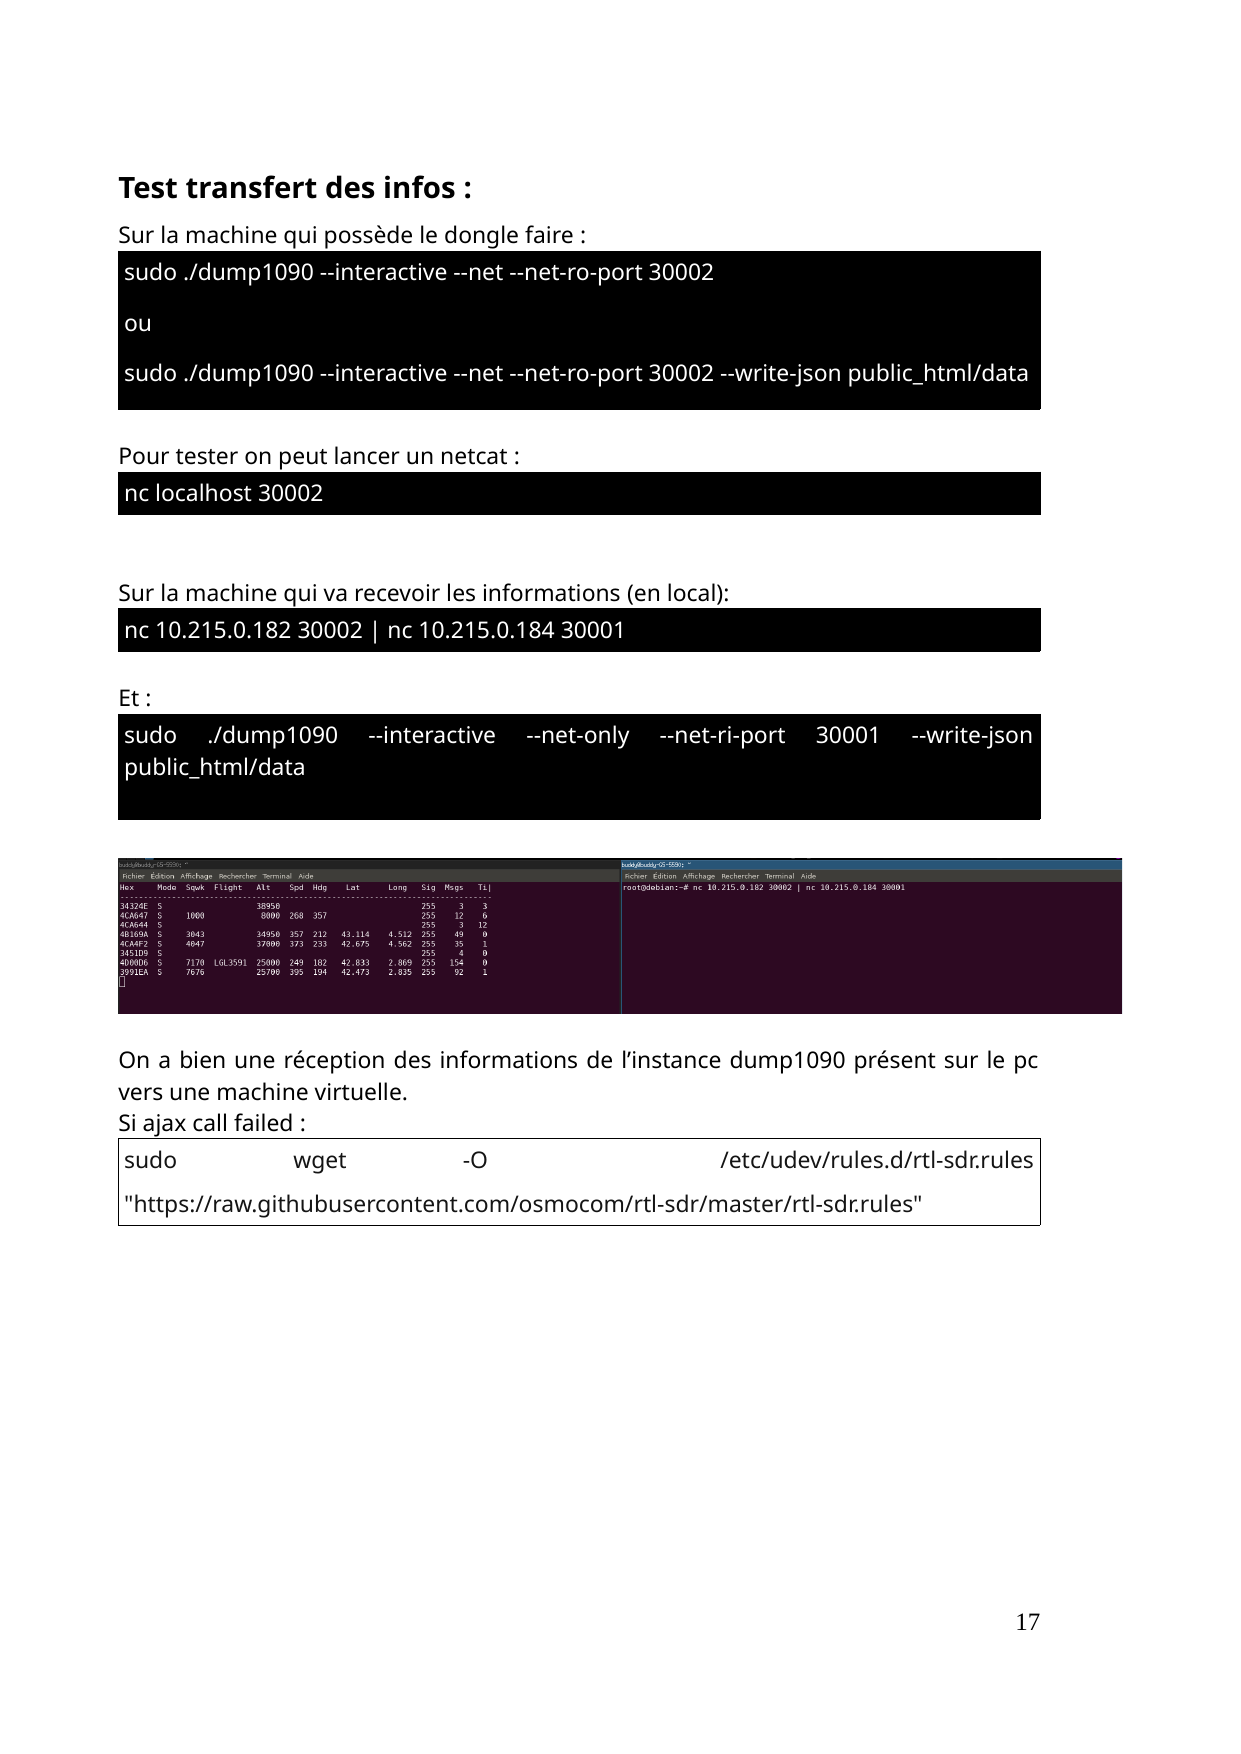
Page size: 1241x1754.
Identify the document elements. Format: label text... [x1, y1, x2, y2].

table_header nc localhost 30002 [119, 473, 1040, 514]
text Sur la machine qui possède le dongle faire : [118, 219, 1040, 251]
text Pour tester on peut lancer un netcat : [118, 440, 1040, 472]
subtitle Test transfert des infos : [118, 167, 1040, 207]
text On a bien une réception des informations de l’instance dump1090 présent sur le pc vers une machine virtuelle. [118, 1044, 1040, 1107]
table_header sudo wget -O /etc/udev/rules.d/rtl-sdr.rules "https://raw.githubusercontent.com/osmocom/rtl-sdr/master/rtl-sdr.rules" [119, 1139, 1040, 1225]
table_header sudo ./dump1090 --interactive --net-only --net-ri-port 30001 --write-json public_html/data [119, 715, 1040, 819]
table_header sudo ./dump1090 --interactive --net --net-ro-port 30002 ou sudo ./dump1090 --interactive --net --net-ro-port 30002 --write-json public_html/data [119, 252, 1040, 409]
text Sur la machine qui va recevoir les informations (en local): [118, 577, 1040, 608]
table_header nc 10.215.0.182 30002 | nc 10.215.0.184 30001 [119, 609, 1040, 651]
picture [118, 858, 1123, 869]
text Et : [118, 682, 1040, 714]
text Si ajax call failed : [118, 1107, 1040, 1138]
